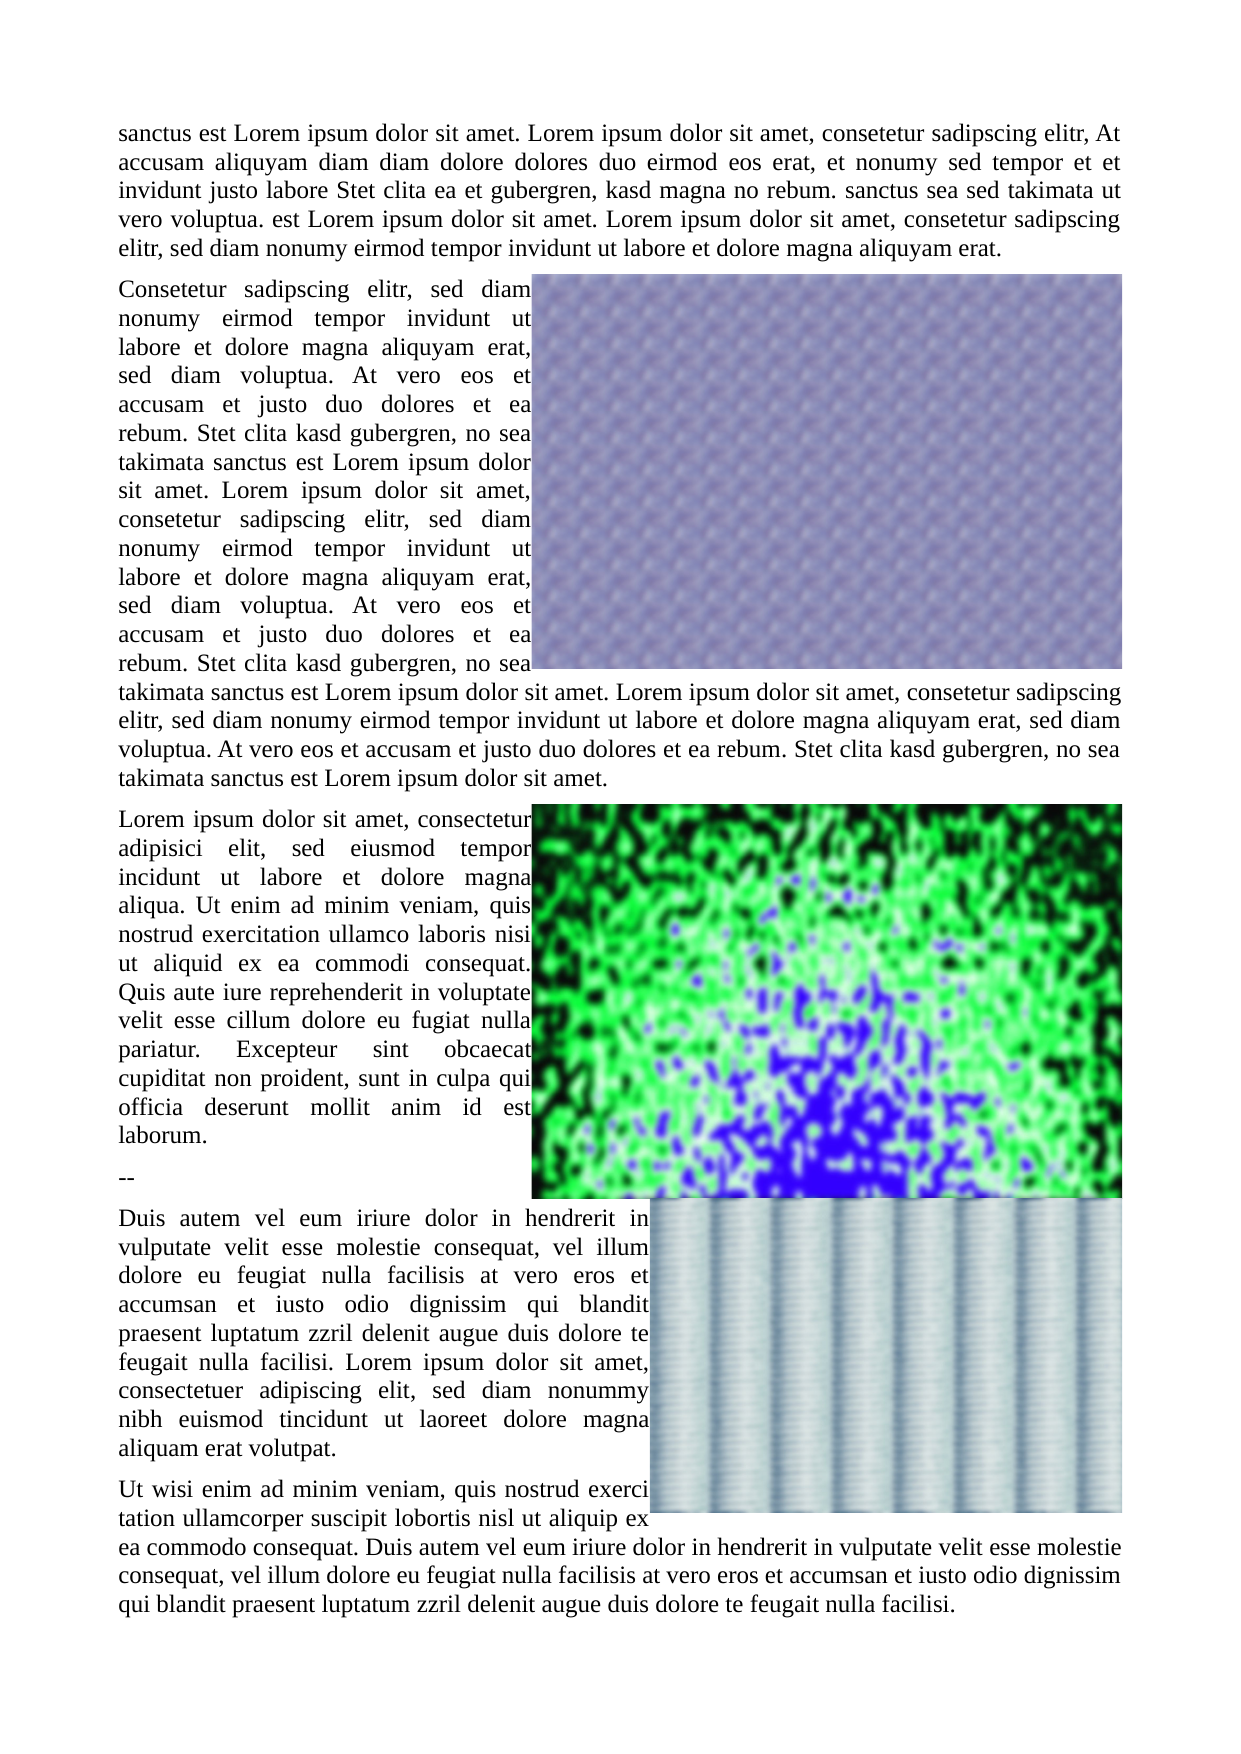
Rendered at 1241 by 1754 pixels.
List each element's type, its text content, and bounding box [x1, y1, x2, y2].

text Ut wisi enim ad minim veniam, quis nostrud exerci tation ullamcorper suscipit lobortis nisl ut aliquip ex ea commodo consequat. Duis autem vel eum iriure dolor in hendrerit in vulputate velit esse molestie consequat, vel illum dolore eu feugiat nulla facilisis at vero eros et accumsan et iusto odio dignissim qui blandit praesent luptatum zzril delenit augue duis dolore te feugait nulla facilisi. [118, 1474, 1122, 1618]
text Consetetur sadipscing elitr, sed diam nonumy eirmod tempor invidunt ut labore et dolore magna aliquyam erat, sed diam voluptua. At vero eos et accusam et justo duo dolores et ea rebum. Stet clita kasd gubergren, no sea takimata sanctus est Lorem ipsum dolor sit amet. Lorem ipsum dolor sit amet, consetetur sadipscing elitr, sed diam nonumy eirmod tempor invidunt ut labore et dolore magna aliquyam erat, sed diam voluptua. At vero eos et accusam et justo duo dolores et ea rebum. Stet clita kasd gubergren, no sea takimata sanctus est Lorem ipsum dolor sit amet. Lorem ipsum dolor sit amet, consetetur sadipscing elitr, sed diam nonumy eirmod tempor invidunt ut labore et dolore magna aliquyam erat, sed diam voluptua. At vero eos et accusam et justo duo dolores et ea rebum. Stet clita kasd gubergren, no sea takimata sanctus est Lorem ipsum dolor sit amet. [118, 274, 1122, 792]
picture [531, 274, 1123, 669]
text sanctus est Lorem ipsum dolor sit amet. Lorem ipsum dolor sit amet, consetetur sadipscing elitr, At accusam aliquyam diam diam dolore dolores duo eirmod eos erat, et nonumy sed tempor et et invidunt justo labore Stet clita ea et gubergren, kasd magna no rebum. sanctus sea sed takimata ut vero voluptua. est Lorem ipsum dolor sit amet. Lorem ipsum dolor sit amet, consetetur sadipscing elitr, sed diam nonumy eirmod tempor invidunt ut labore et dolore magna aliquyam erat. [118, 118, 1122, 262]
text Duis autem vel eum iriure dolor in hendrerit in vulputate velit esse molestie consequat, vel illum dolore eu feugiat nulla facilisis at vero eros et accumsan et iusto odio dignissim qui blandit praesent luptatum zzril delenit augue duis dolore te feugait nulla facilisi. Lorem ipsum dolor sit amet, consectetuer adipiscing elit, sed diam nonummy nibh euismod tincidunt ut laoreet dolore magna aliquam erat volutpat. [118, 1203, 649, 1462]
text -- [118, 1162, 531, 1191]
text Lorem ipsum dolor sit amet, consectetur adipisici elit, sed eiusmod tempor incidunt ut labore et dolore magna aliqua. Ut enim ad minim veniam, quis nostrud exercitation ullamco laboris nisi ut aliquid ex ea commodi consequat. Quis aute iure reprehenderit in voluptate velit esse cillum dolore eu fugiat nulla pariatur. Excepteur sint obcaecat cupiditat non proident, sunt in culpa qui officia deserunt mollit anim id est laborum. [118, 804, 531, 1149]
picture [531, 804, 1123, 1513]
